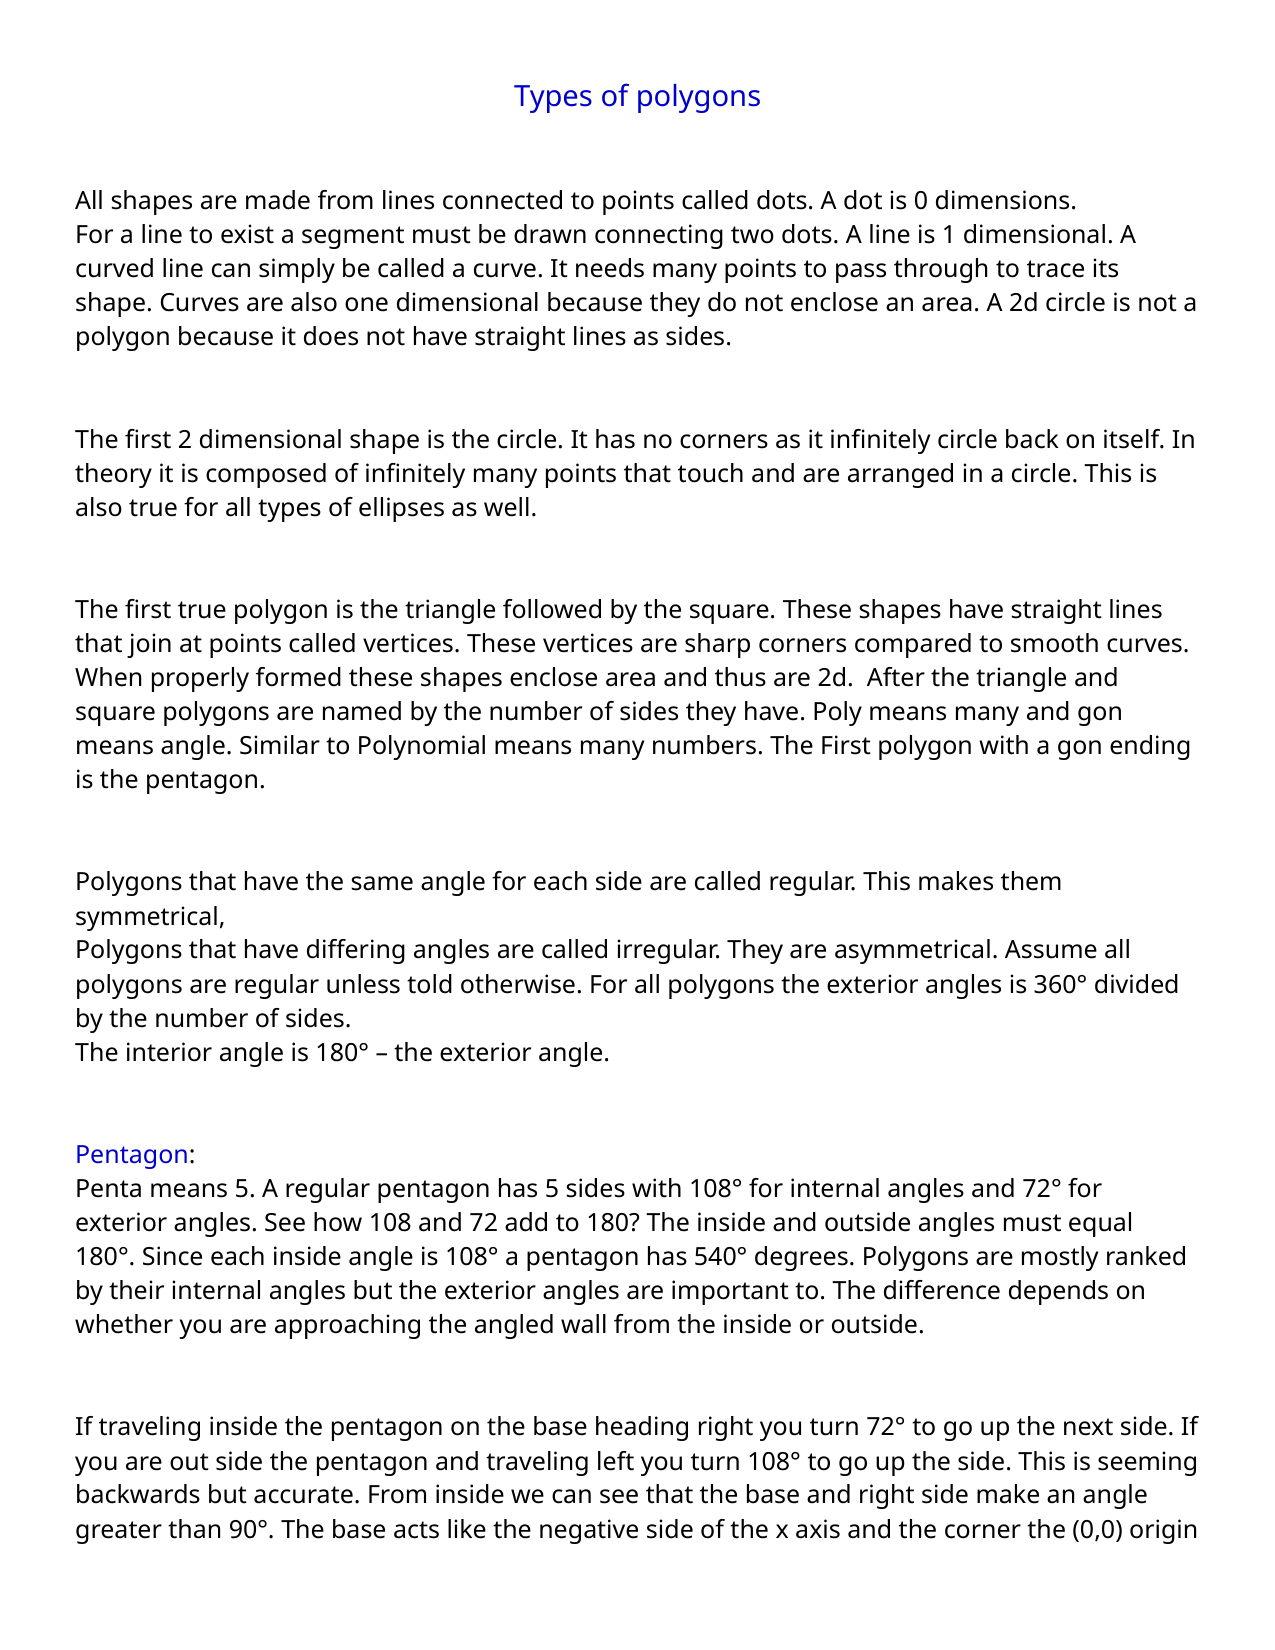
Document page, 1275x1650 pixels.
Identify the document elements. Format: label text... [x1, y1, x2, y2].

text Penta means 5. A regular pentagon has 5 sides with 108° for internal angles and 72° for exterior angles. See how 108 and 72 add to 180? The inside and outside angles must equal 180°. Since each inside angle is 108° a pentagon has 540° degrees. Polygons are mostly ranked by their internal angles but the exterior angles are important to. The difference depends on whether you are approaching the angled wall from the inside or outside. [75, 1171, 1200, 1341]
text The first true polygon is the triangle followed by the square. These shapes have straight lines that join at points called vertices. These vertices are sharp corners compared to smooth curves. When properly formed these shapes enclose area and thus are 2d. After the triangle and square polygons are named by the number of sides they have. Poly means many and gon means angle. Similar to Polynomial means many numbers. The First polygon with a gon ending is the pentagon. [75, 592, 1200, 796]
text The interior angle is 180° – the exterior angle. [75, 1034, 1200, 1068]
text Types of polygons [75, 75, 1200, 115]
text Polygons that have the same angle for each side are called regular. This makes them symmetrical, [75, 864, 1200, 932]
text The first 2 dimensional shape is the circle. It has no corners as it infinitely circle back on itself. In theory it is composed of infinitely many points that touch and are arranged in a circle. This is also true for all types of ellipses as well. [75, 421, 1200, 523]
text Pentagon: [75, 1137, 1200, 1171]
text For a line to exist a segment must be drawn connecting two dots. A line is 1 dimensional. A curved line can simply be called a curve. It needs many points to pass through to trace its shape. Curves are also one dimensional because they do not enclose an area. A 2d circle is not a polygon because it does not have straight lines as sides. [75, 217, 1200, 353]
text Polygons that have differing angles are called irregular. They are asymmetrical. Assume all polygons are regular unless told otherwise. For all polygons the exterior angles is 360° divided by the number of sides. [75, 932, 1200, 1034]
text If traveling inside the pentagon on the base heading right you turn 72° to go up the next side. If you are out side the pentagon and traveling left you turn 108° to go up the side. This is seeming backwards but accurate. From inside we can see that the base and right side make an angle greater than 90°. The base acts like the negative side of the x axis and the corner the (0,0) origin [75, 1409, 1200, 1545]
text All shapes are made from lines connected to points called dots. A dot is 0 dimensions. [75, 183, 1200, 217]
